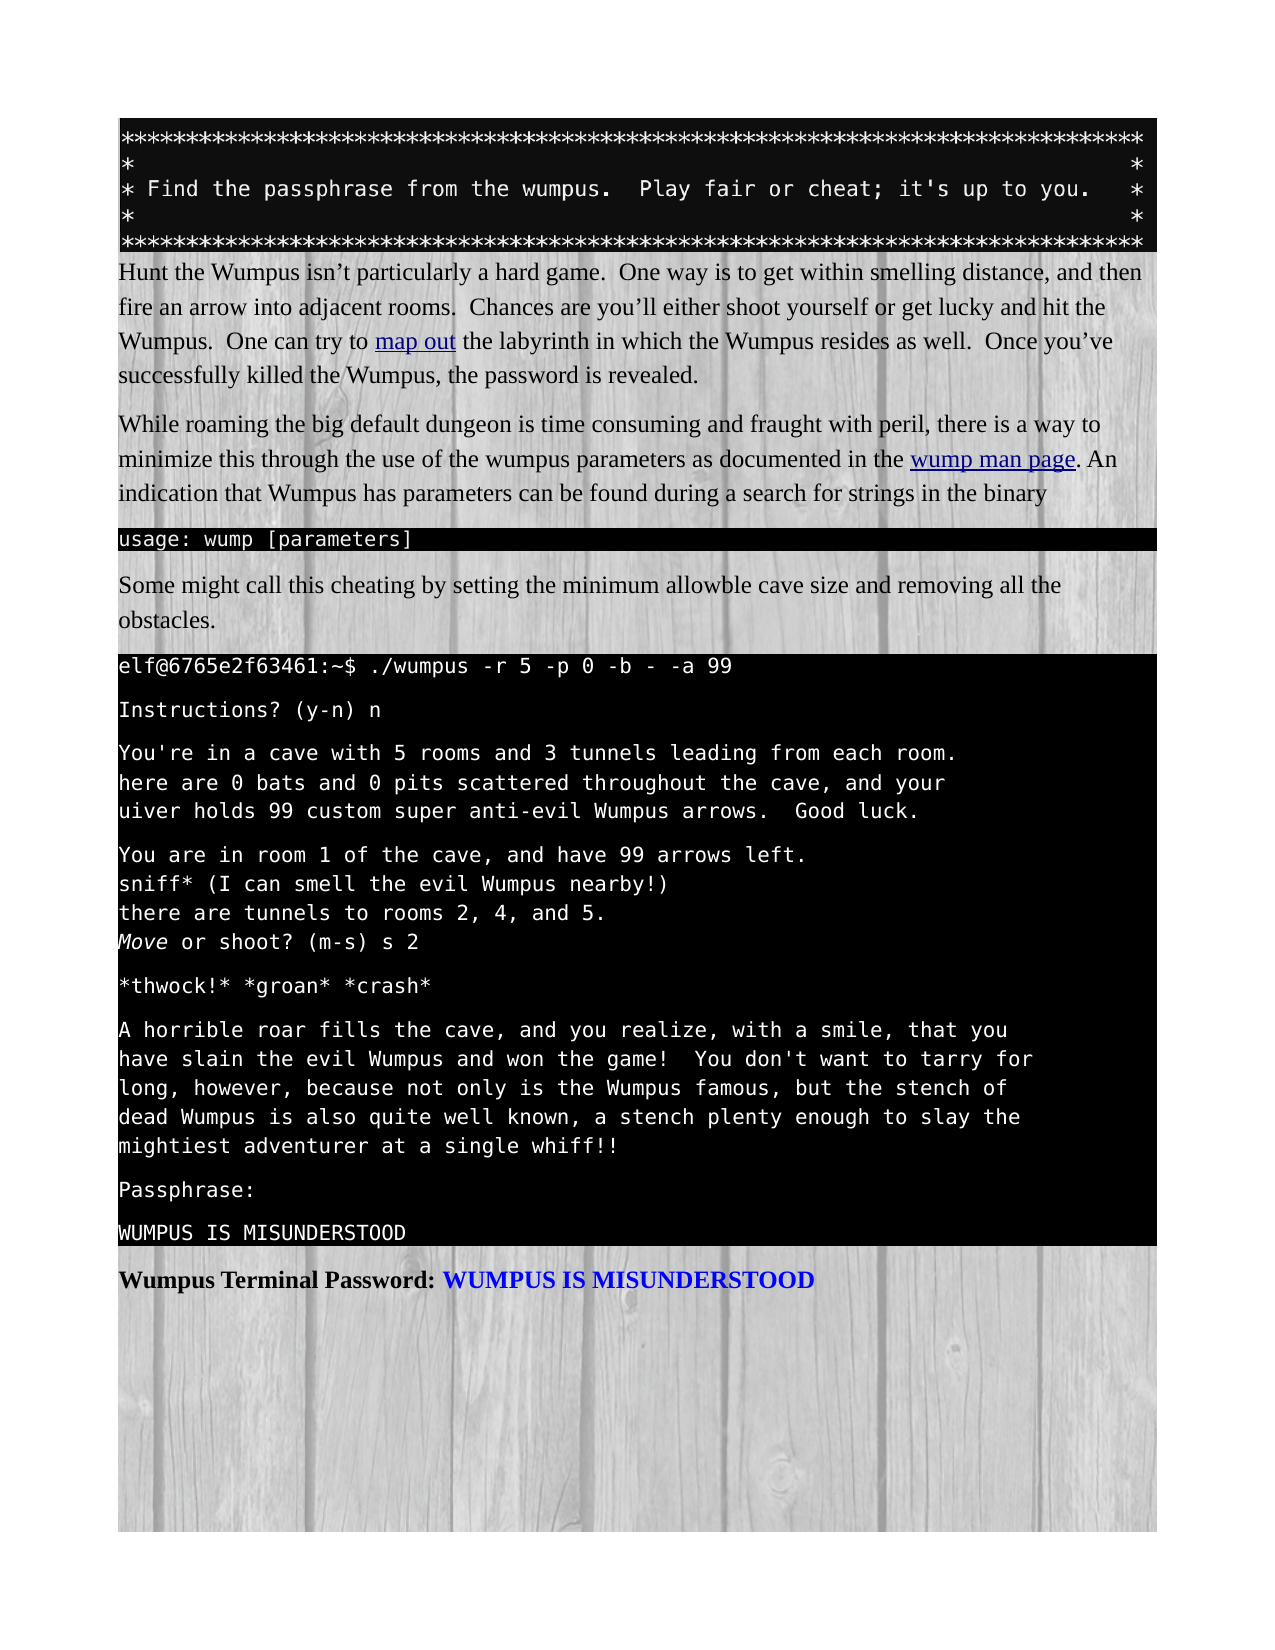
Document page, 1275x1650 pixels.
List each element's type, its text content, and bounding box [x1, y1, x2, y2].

picture [118, 955, 1157, 974]
picture [118, 1158, 1157, 1178]
picture [118, 1246, 1157, 1265]
picture [118, 1294, 1157, 1532]
text You're in a cave with 5 rooms and 3 tunnels leading from each room. here are 0 bats and 0 pits scattered throughout the cave, and your uiver holds 99 custom super anti-evil Wumpus arrows. Good luck. [118, 741, 1157, 824]
picture [118, 634, 1157, 654]
text Some might call this cheating by setting the minimum allowble cave size and removing all the obstacles. [118, 571, 1157, 634]
picture [118, 1202, 1157, 1221]
text You are in room 1 of the cave, and have 99 arrows left. sniff* (I can smell the evil Wumpus nearby!) there are tunnels to rooms 2, 4, and 5. Move or shoot? (m-s) s 2 [118, 843, 1157, 955]
text *thwock!* *groan* *crash* [118, 974, 1157, 998]
picture [118, 722, 1157, 741]
text Hunt the Wumpus isn’t particularly a hard game. One way is to get within smelling distance, and then fire an arrow into adjacent rooms. Chances are you’ll either shoot yourself or get lucky and hit the Wumpus. One can try to map out the labyrinth in which the Wumpus resides as well. Once you’ve successfully killed the Wumpus, the password is revealed. [118, 252, 1157, 389]
picture [118, 998, 1157, 1018]
text While roaming the big default dungeon is time consuming and fraught with peril, there is a way to minimize this through the use of the wumpus parameters as documented in the wump man page. An indication that Wumpus has parameters can be found during a search for strings in the binary [118, 409, 1157, 507]
text Wumpus Terminal Password: WUMPUS IS MISUNDERSTOOD [118, 1265, 1157, 1294]
picture [118, 507, 1157, 528]
text usage: wump [parameters] [118, 528, 1157, 551]
text WUMPUS IS MISUNDERSTOOD [118, 1221, 1157, 1246]
picture [118, 118, 1157, 252]
text Passphrase: [118, 1178, 1157, 1202]
picture [118, 678, 1157, 698]
picture [118, 389, 1157, 409]
picture [118, 824, 1157, 843]
text elf@6765e2f63461:~$ ./wumpus -r 5 -p 0 -b - -a 99 [118, 654, 1157, 678]
picture [118, 551, 1157, 571]
text A horrible roar fills the cave, and you realize, with a smile, that you have slain the evil Wumpus and won the game! You don't want to tarry for long, however, because not only is the Wumpus famous, but the stench of dead Wumpus is also quite well known, a stench plenty enough to slay the mightiest adventurer at a single whiff!! [118, 1018, 1157, 1158]
text Instructions? (y-n) n [118, 698, 1157, 722]
